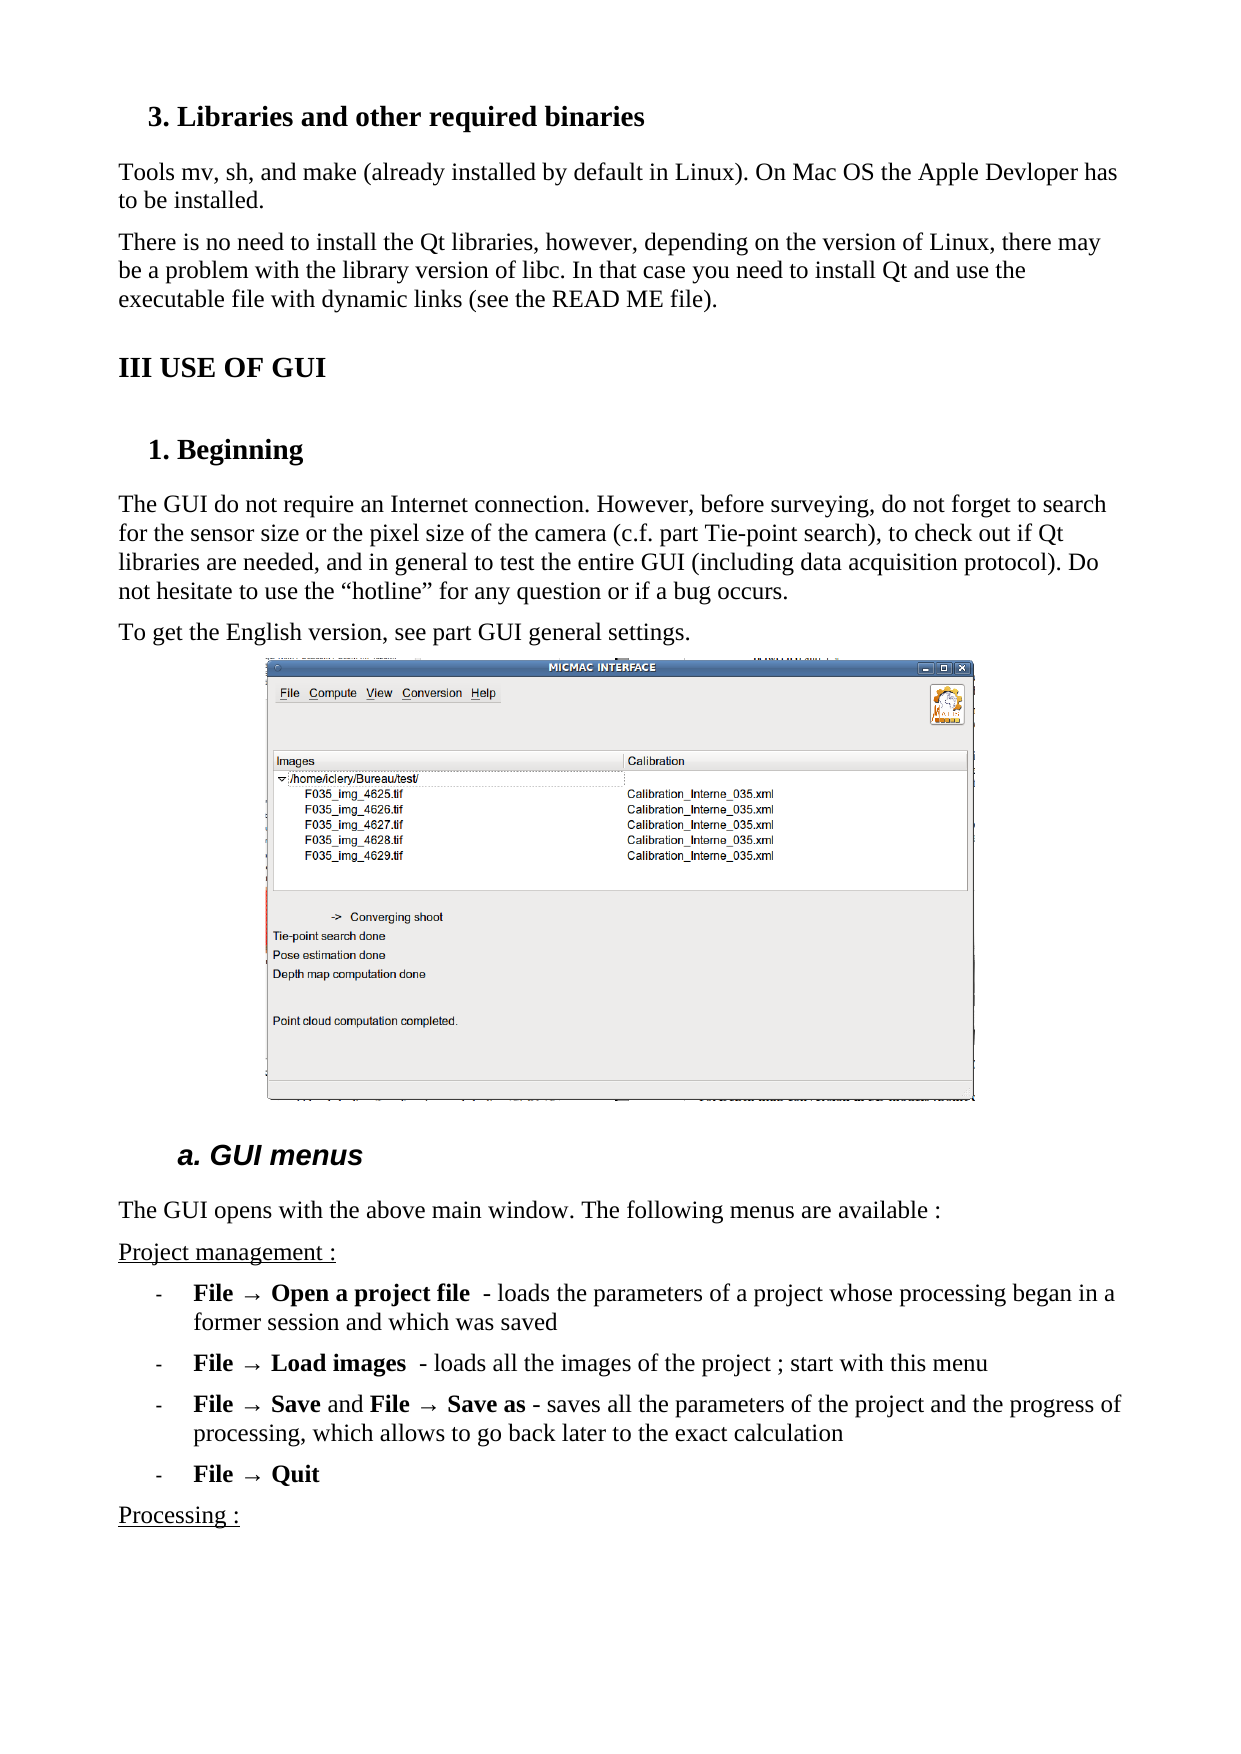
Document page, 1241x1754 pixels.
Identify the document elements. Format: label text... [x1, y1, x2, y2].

text The GUI do not require an Internet connection. However, before surveying, do not forget to search for the sensor size or the pixel size of the camera (c.f. part Tie-point search), to check out if Qt libraries are needed, and in general to test the entire GUI (including data acquisition protocol). Do not hesitate to use the “hotline” for any question or if a bug occurs. [118, 489, 1122, 604]
text To get the English version, see part GUI general settings. [118, 617, 1122, 646]
text Project management : [118, 1237, 1122, 1266]
list File → Save and File → Save as - saves all the parameters of the project and the progress of processing, which allows to go back later to the exact calculation [156, 1389, 1122, 1447]
subtitle a. GUI menus [116, 1138, 1122, 1171]
list File → Quit [156, 1459, 1122, 1488]
text Tools mv, sh, and make (already installed by default in Linux). On Mac OS the Apple Devloper has to be installed. [118, 157, 1122, 214]
text Processing : [118, 1501, 1122, 1529]
list File → Load images - loads all the images of the project ; start with this menu [156, 1348, 1122, 1377]
text The GUI opens with the above main window. The following menus are available : [118, 1196, 1122, 1224]
list File → Open a project file - loads the parameters of a project whose processing began in a former session and which was saved [156, 1278, 1122, 1336]
subtitle III USE OF GUI [116, 350, 1122, 384]
subtitle 1. Beginning [118, 432, 1122, 466]
subtitle 3. Libraries and other required binaries [118, 99, 1122, 133]
text There is no need to install the Qt libraries, however, depending on the version of Linux, there may be a problem with the library version of libc. In that case you need to install Qt and use the executable file with dynamic links (see the READ ME file). [118, 227, 1122, 313]
picture [265, 658, 975, 1101]
